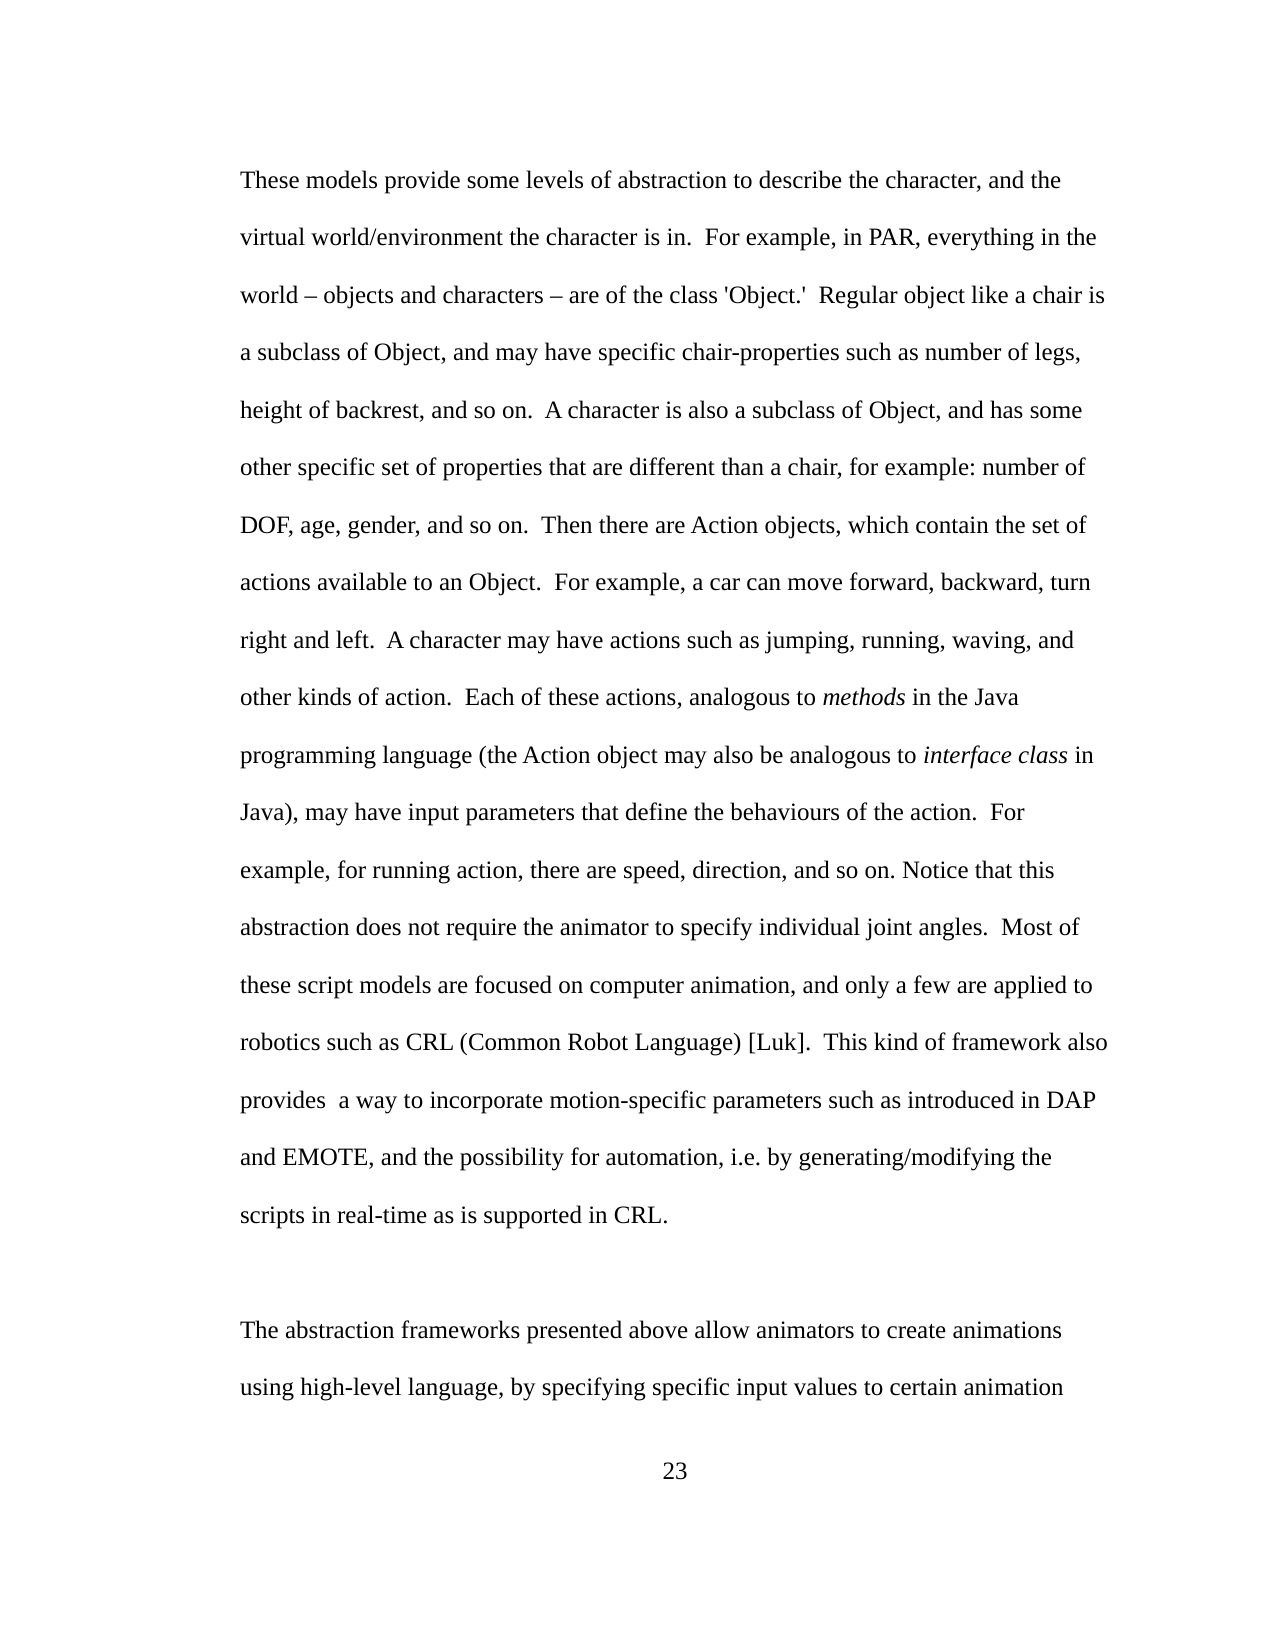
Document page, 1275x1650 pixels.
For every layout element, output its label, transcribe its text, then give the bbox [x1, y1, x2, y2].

text The abstraction frameworks presented above allow animators to create animations using high-level language, by specifying specific input values to certain animation [240, 1315, 1110, 1401]
text These models provide some levels of abstraction to describe the character, and the virtual world/environment the character is in. For example, in PAR, everything in the world – objects and characters – are of the class 'Object.' Regular object like a chair is a subclass of Object, and may have specific chair-properties such as number of legs, height of backrest, and so on. A character is also a subclass of Object, and has some other specific set of properties that are different than a chair, for example: number of DOF, age, gender, and so on. Then there are Action objects, which contain the set of actions available to an Object. For example, a car can move forward, backward, turn right and left. A character may have actions such as jumping, running, waving, and other kinds of action. Each of these actions, analogous to methods in the Java programming language (the Action object may also be analogous to interface class in Java), may have input parameters that define the behaviours of the action. For example, for running action, there are speed, direction, and so on. Notice that this abstraction does not require the animator to specify individual joint angles. Most of these script models are focused on computer animation, and only a few are applied to robotics such as CRL (Common Robot Language) [Luk]. This kind of framework also provides a way to incorporate motion-specific parameters such as introduced in DAP and EMOTE, and the possibility for automation, i.e. by generating/modifying the scripts in real-time as is supported in CRL. [240, 165, 1110, 1228]
